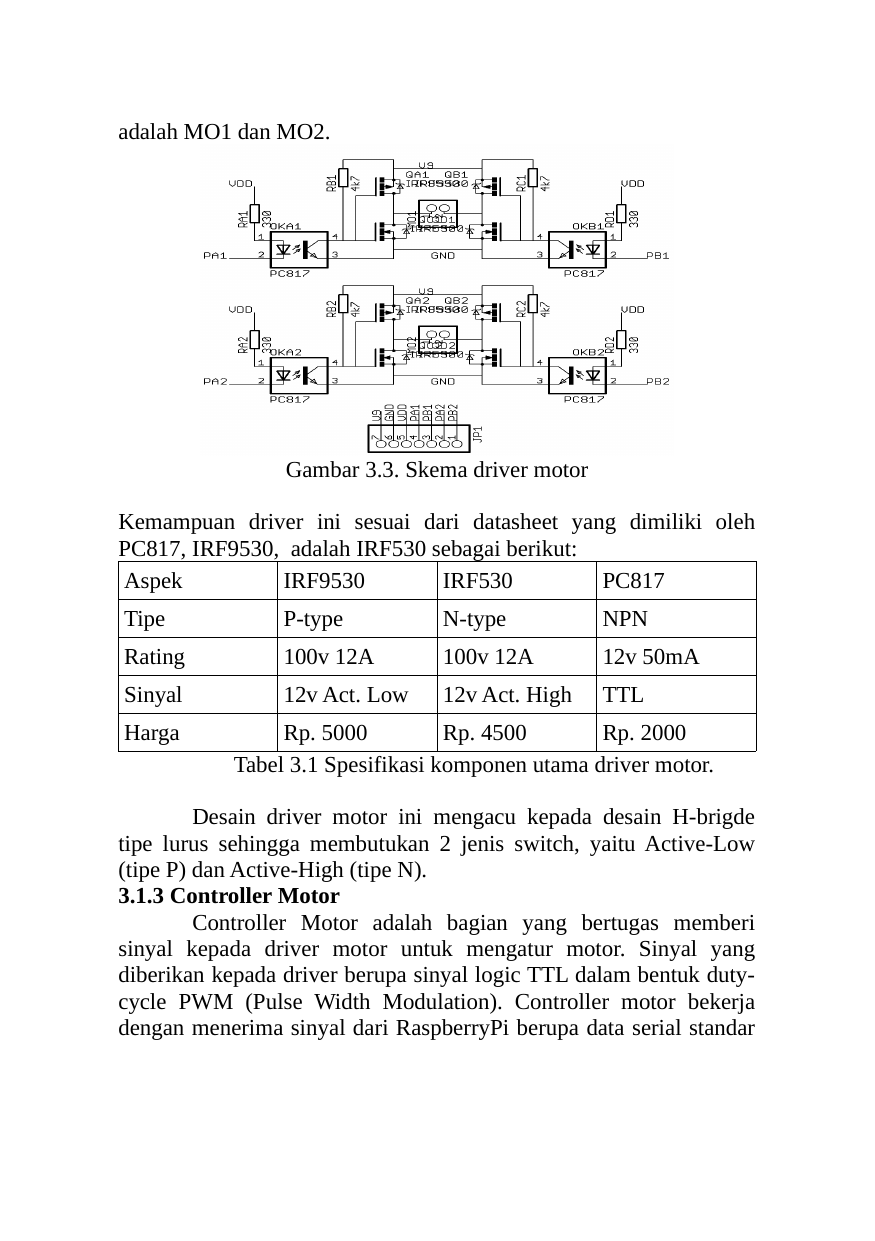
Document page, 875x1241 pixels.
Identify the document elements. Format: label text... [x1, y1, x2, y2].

text Controller Motor adalah bagian yang bertugas memberi sinyal kepada driver motor untuk mengatur motor. Sinyal yang diberikan kepada driver berupa sinyal logic TTL dalam bentuk duty-cycle PWM (Pulse Width Modulation). Controller motor bekerja dengan menerima sinyal dari RaspberryPi berupa data serial standar [118, 909, 756, 1041]
table_header PC817 [597, 562, 756, 599]
table_cell Rp. 2000 [597, 714, 756, 751]
table_cell 100v 12A [278, 638, 437, 675]
table_cell P-type [278, 600, 437, 637]
text Gambar 3.3. Skema driver motor [118, 144, 756, 482]
text adalah MO1 dan MO2. [118, 118, 756, 144]
table_cell N-type [438, 600, 596, 637]
table_cell 12v 50mA [597, 638, 756, 675]
table_header IRF9530 [278, 562, 437, 599]
table_cell 100v 12A [438, 638, 596, 675]
table_cell Rp. 5000 [278, 714, 437, 751]
table_cell Harga [119, 714, 277, 751]
table_cell TTL [597, 676, 756, 713]
text 3.1.3 Controller Motor [118, 882, 756, 909]
table_cell NPN [597, 600, 756, 637]
table_cell Rating [119, 638, 277, 675]
text Tabel 3.1 Spesifikasi komponen utama driver motor. [118, 752, 756, 777]
table_cell Rp. 4500 [438, 714, 596, 751]
table_cell 12v Act. High [438, 676, 596, 713]
picture [200, 144, 674, 456]
table_header Aspek [119, 562, 277, 599]
table_cell Tipe [119, 600, 277, 637]
text Kemampuan driver ini sesuai dari datasheet yang dimiliki oleh PC817, IRF9530, adalah IRF530 sebagai berikut: [118, 508, 756, 561]
table_cell 12v Act. Low [278, 676, 437, 713]
text Desain driver motor ini mengacu kepada desain H-brigde tipe lurus sehingga membutukan 2 jenis switch, yaitu Active-Low (tipe P) dan Active-High (tipe N). [118, 803, 756, 882]
table_cell Sinyal [119, 676, 277, 713]
table_header IRF530 [438, 562, 596, 599]
